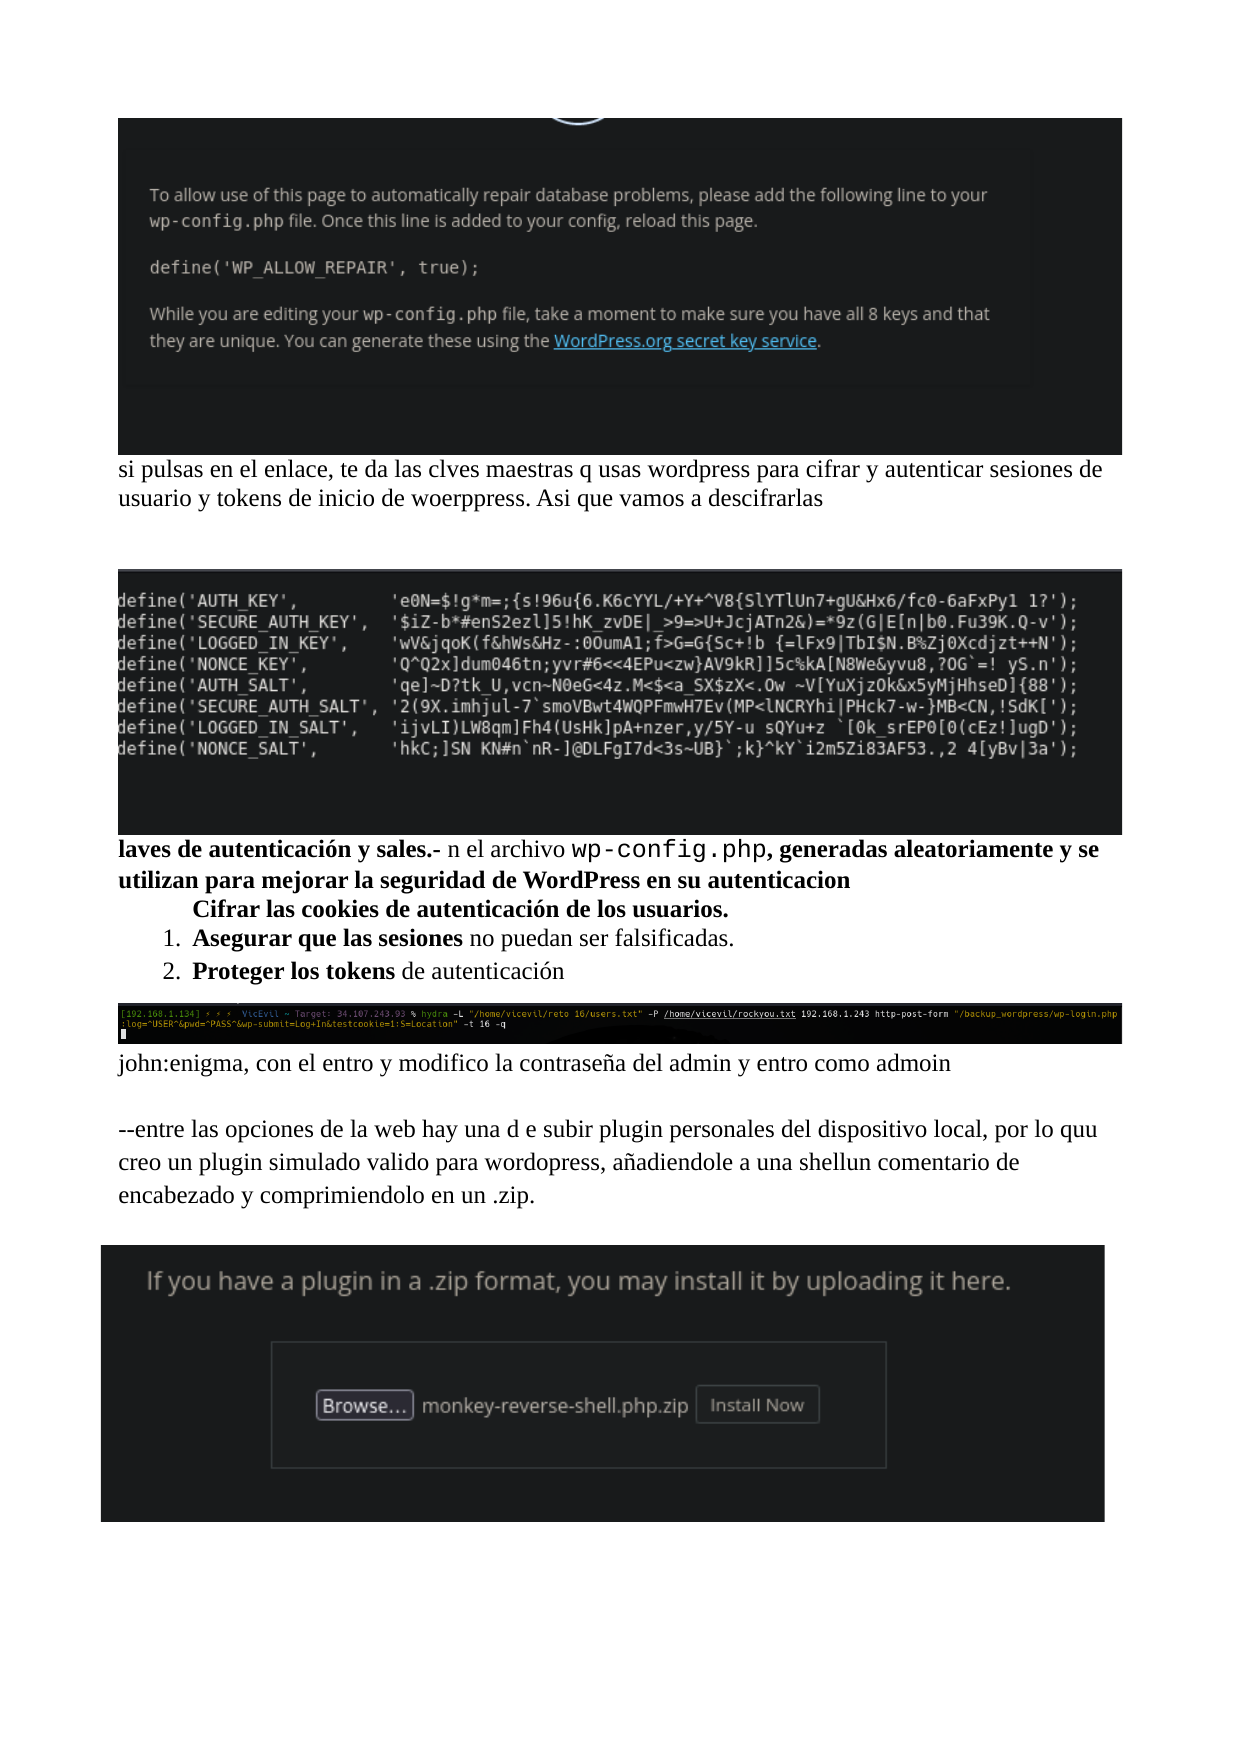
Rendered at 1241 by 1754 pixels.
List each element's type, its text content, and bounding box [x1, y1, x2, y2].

text Cifrar las cookies de autenticación de los usuarios. [118, 894, 1122, 923]
picture [118, 1003, 1123, 1044]
picture [100, 1245, 1105, 1522]
picture [118, 569, 1123, 835]
text si pulsas en el enlace, te da las clves maestras q usas wordpress para cifrar y autenticar sesiones de usuario y tokens de inicio de woerppress. Asi que vamos a descifrarlas [118, 455, 1122, 512]
list Proteger los tokens de autenticación [162, 956, 1122, 984]
text laves de autenticación y sales.- n el archivo wp-config.php, generadas aleatoriamente y se utilizan para mejorar la seguridad de WordPress en su autenticacion [118, 835, 1122, 894]
text --entre las opciones de la web hay una d e subir plugin personales del dispositivo local, por lo quu creo un plugin simulado valido para wordopress, añadiendole a una shellun comentario de encabezado y comprimiendolo en un .zip. [118, 1114, 1122, 1208]
picture [118, 118, 1123, 455]
text john:enigma, con el entro y modifico la contraseña del admin y entro como admoin [118, 1044, 1122, 1076]
list Asegurar que las sesiones no puedan ser falsificadas. [162, 923, 1122, 951]
